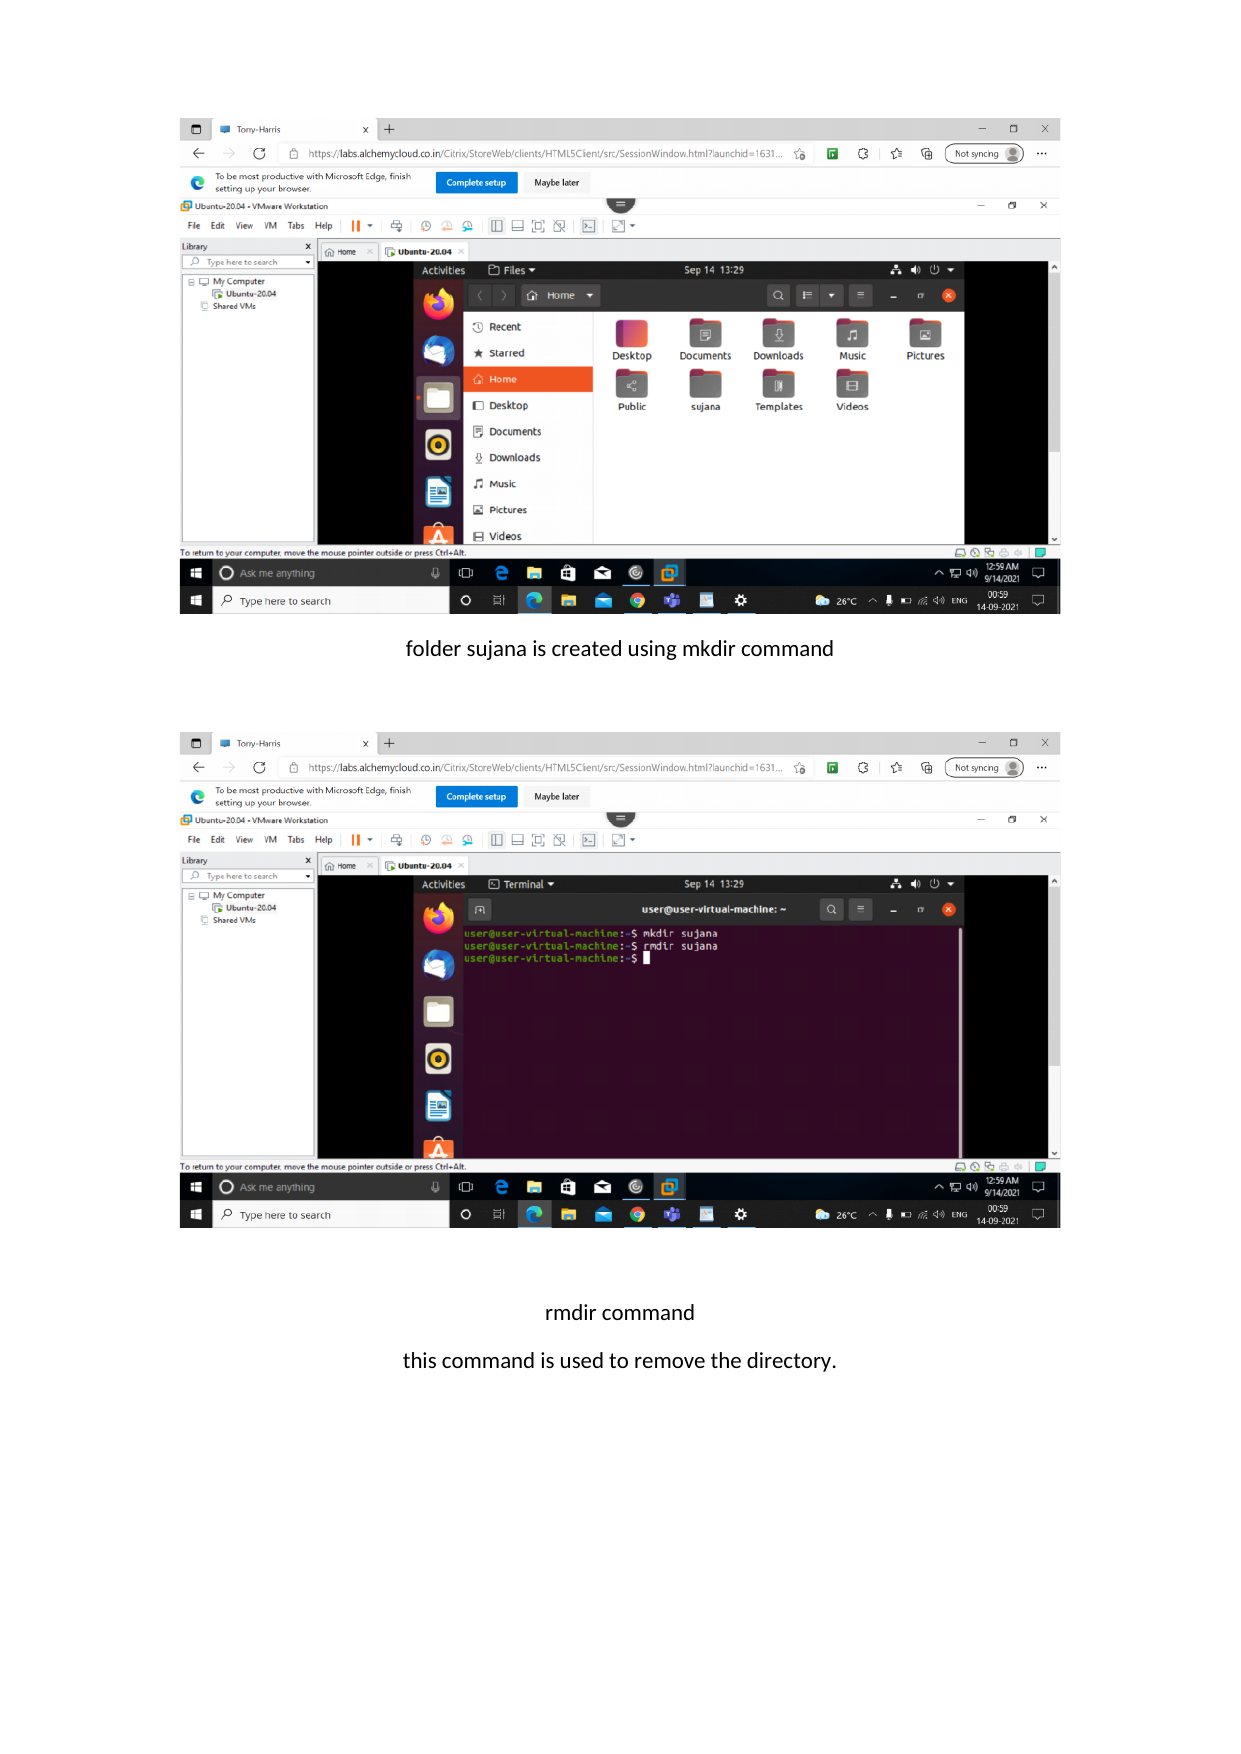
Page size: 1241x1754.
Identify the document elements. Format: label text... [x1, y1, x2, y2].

text folder sujana is created using mkdir command [118, 634, 1122, 663]
text this command is used to remove the directory. [118, 1346, 1122, 1374]
text rmdir command [118, 1298, 1122, 1326]
